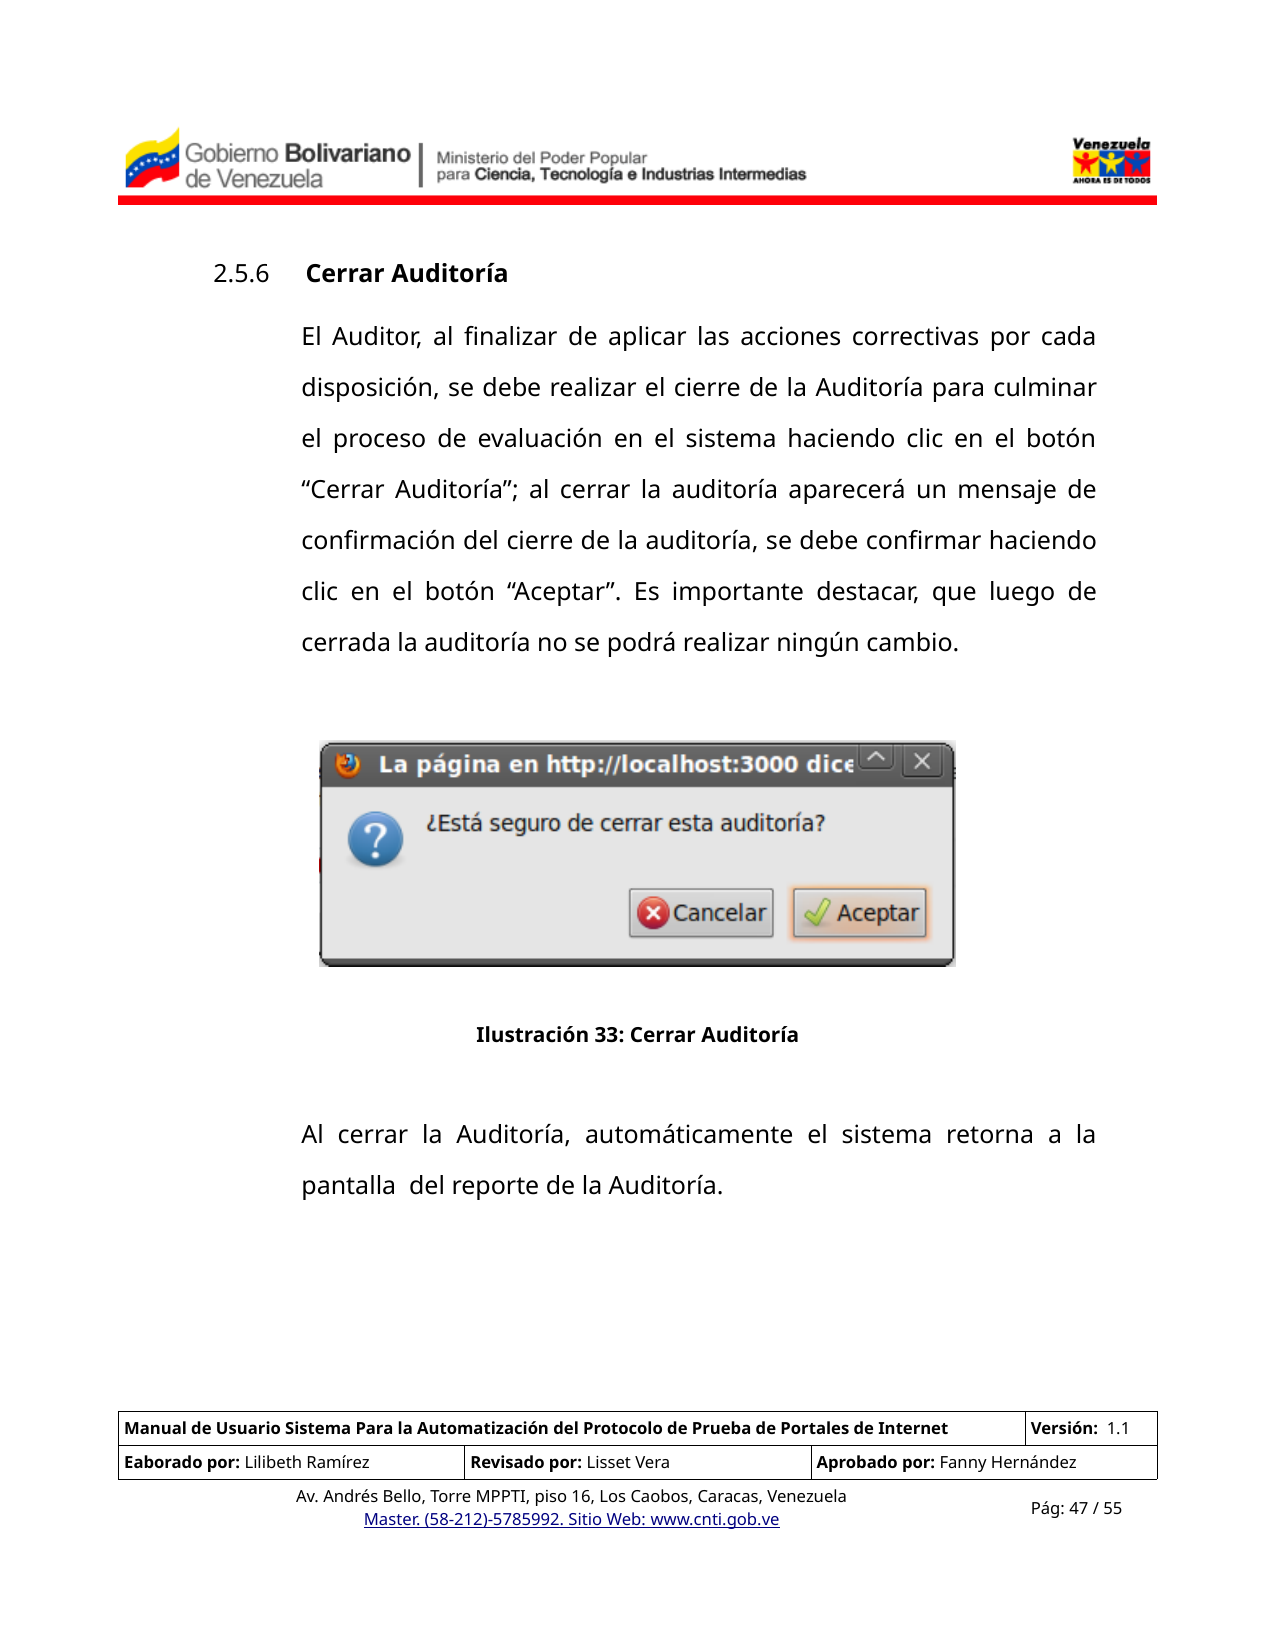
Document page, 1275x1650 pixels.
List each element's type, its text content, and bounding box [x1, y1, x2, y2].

picture [118, 119, 1157, 205]
text Al cerrar la Auditoría, automáticamente el sistema retorna a la pantalla del reporte de la Auditoría. [301, 1116, 1098, 1201]
subtitle Cerrar Auditoría [118, 255, 1157, 289]
picture [319, 740, 956, 967]
text Ilustración 33: Cerrar Auditoría [319, 1020, 956, 1048]
text El Auditor, al finalizar de aplicar las acciones correctivas por cada disposición, se debe realizar el cierre de la Auditoría para culminar el proceso de evaluación en el sistema haciendo clic en el botón “Cerrar Auditoría”; al cerrar la auditoría aparecerá un mensaje de confirmación del cierre de la auditoría, se debe confirmar haciendo clic en el botón “Aceptar”. Es importante destacar, que luego de cerrada la auditoría no se podrá realizar ningún cambio. [301, 318, 1098, 658]
